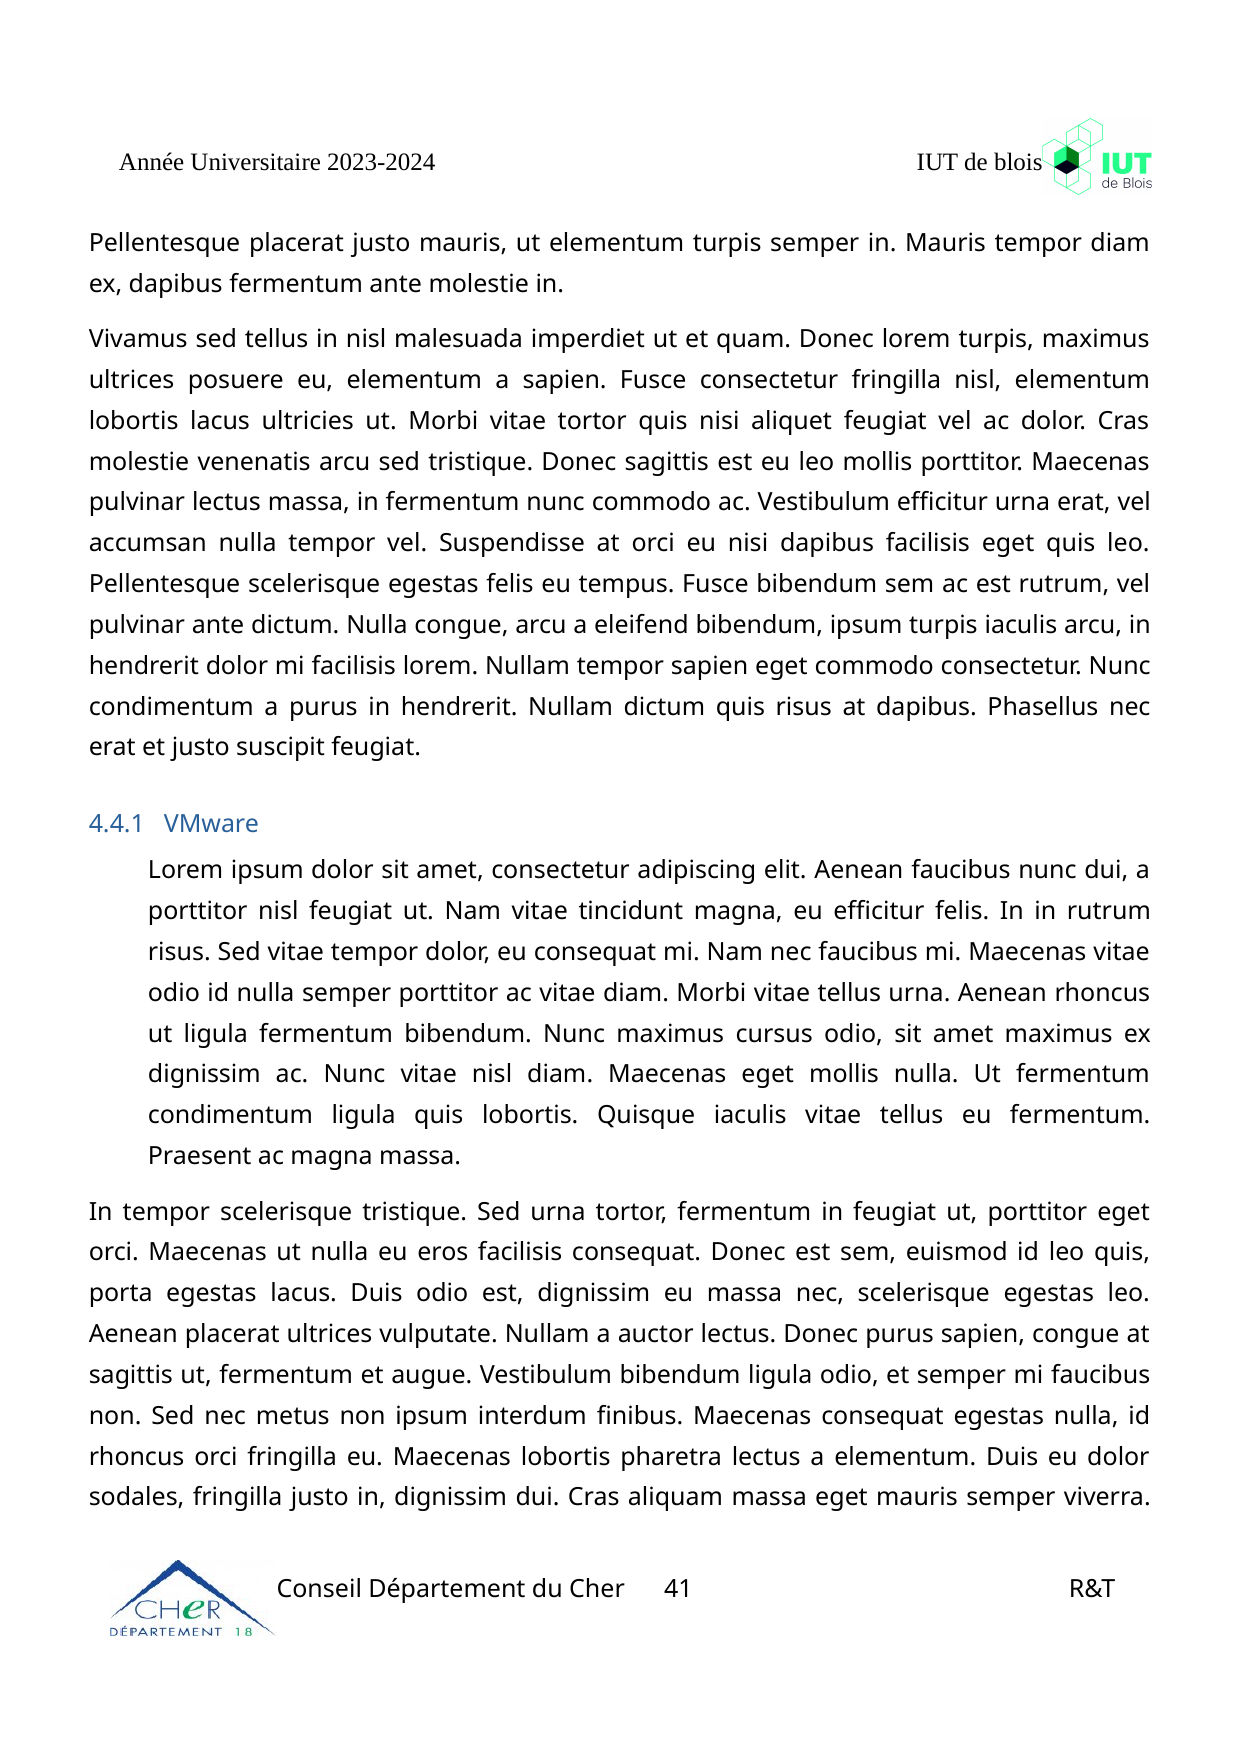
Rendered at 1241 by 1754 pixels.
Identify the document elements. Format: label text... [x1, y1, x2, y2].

text Pellentesque placerat justo mauris, ut elementum turpis semper in. Mauris tempor diam ex, dapibus fermentum ante molestie in. [88, 224, 1152, 299]
picture [110, 1560, 277, 1636]
text Vivamus sed tellus in nisl malesuada imperdiet ut et quam. Donec lorem turpis, maximus ultrices posuere eu, elementum a sapien. Fusce consectetur fringilla nisl, elementum lobortis lacus ultricies ut. Morbi vitae tortor quis nisi aliquet feugiat vel ac dolor. Cras molestie venenatis arcu sed tristique. Donec sagittis est eu leo mollis porttitor. Maecenas pulvinar lectus massa, in fermentum nunc commodo ac. Vestibulum efficitur urna erat, vel accumsan nulla tempor vel. Suspendisse at orci eu nisi dapibus facilisis eget quis leo. Pellentesque scelerisque egestas felis eu tempus. Fusce bibendum sem ac est rutrum, vel pulvinar ante dictum. Nulla congue, arcu a eleifend bibendum, ipsum turpis iaculis arcu, in hendrerit dolor mi facilisis lorem. Nullam tempor sapien eget commodo consectetur. Nunc condimentum a purus in hendrerit. Nullam dictum quis risus at dapibus. Phasellus nec erat et justo suscipit feugiat. [88, 321, 1152, 763]
text Lorem ipsum dolor sit amet, consectetur adipiscing elit. Aenean faucibus nunc dui, a porttitor nisl feugiat ut. Nam vitae tincidunt magna, eu efficitur felis. In in rutrum risus. Sed vitae tempor dolor, eu consequat mi. Nam nec faucibus mi. Maecenas vitae odio id nulla semper porttitor ac vitae diam. Morbi vitae tellus urna. Aenean rhoncus ut ligula fermentum bibendum. Nunc maximus cursus odio, sit amet maximus ex dignissim ac. Nunc vitae nisl diam. Maecenas eget mollis nulla. Ut fermentum condimentum ligula quis lobortis. Quisque iaculis vitae tellus eu fermentum. Praesent ac magna massa. [148, 852, 1152, 1172]
text In tempor scelerisque tristique. Sed urna tortor, fermentum in feugiat ut, porttitor eget orci. Maecenas ut nulla eu eros facilisis consequat. Donec est sem, euismod id leo quis, porta egestas lacus. Duis odio est, dignissim eu massa nec, scelerisque egestas leo. Aenean placerat ultrices vulputate. Nullam a auctor lectus. Donec purus sapien, congue at sagittis ut, fermentum et augue. Vestibulum bibendum ligula odio, et semper mi faucibus non. Sed nec metus non ipsum interdum finibus. Maecenas consequat egestas nulla, id rhoncus orci fringilla eu. Maecenas lobortis pharetra lectus a elementum. Duis eu dolor sodales, fringilla justo in, dignissim dui. Cras aliquam massa eget mauris semper viverra. [88, 1193, 1152, 1513]
picture [1042, 118, 1152, 195]
subtitle VMware [88, 805, 1033, 839]
